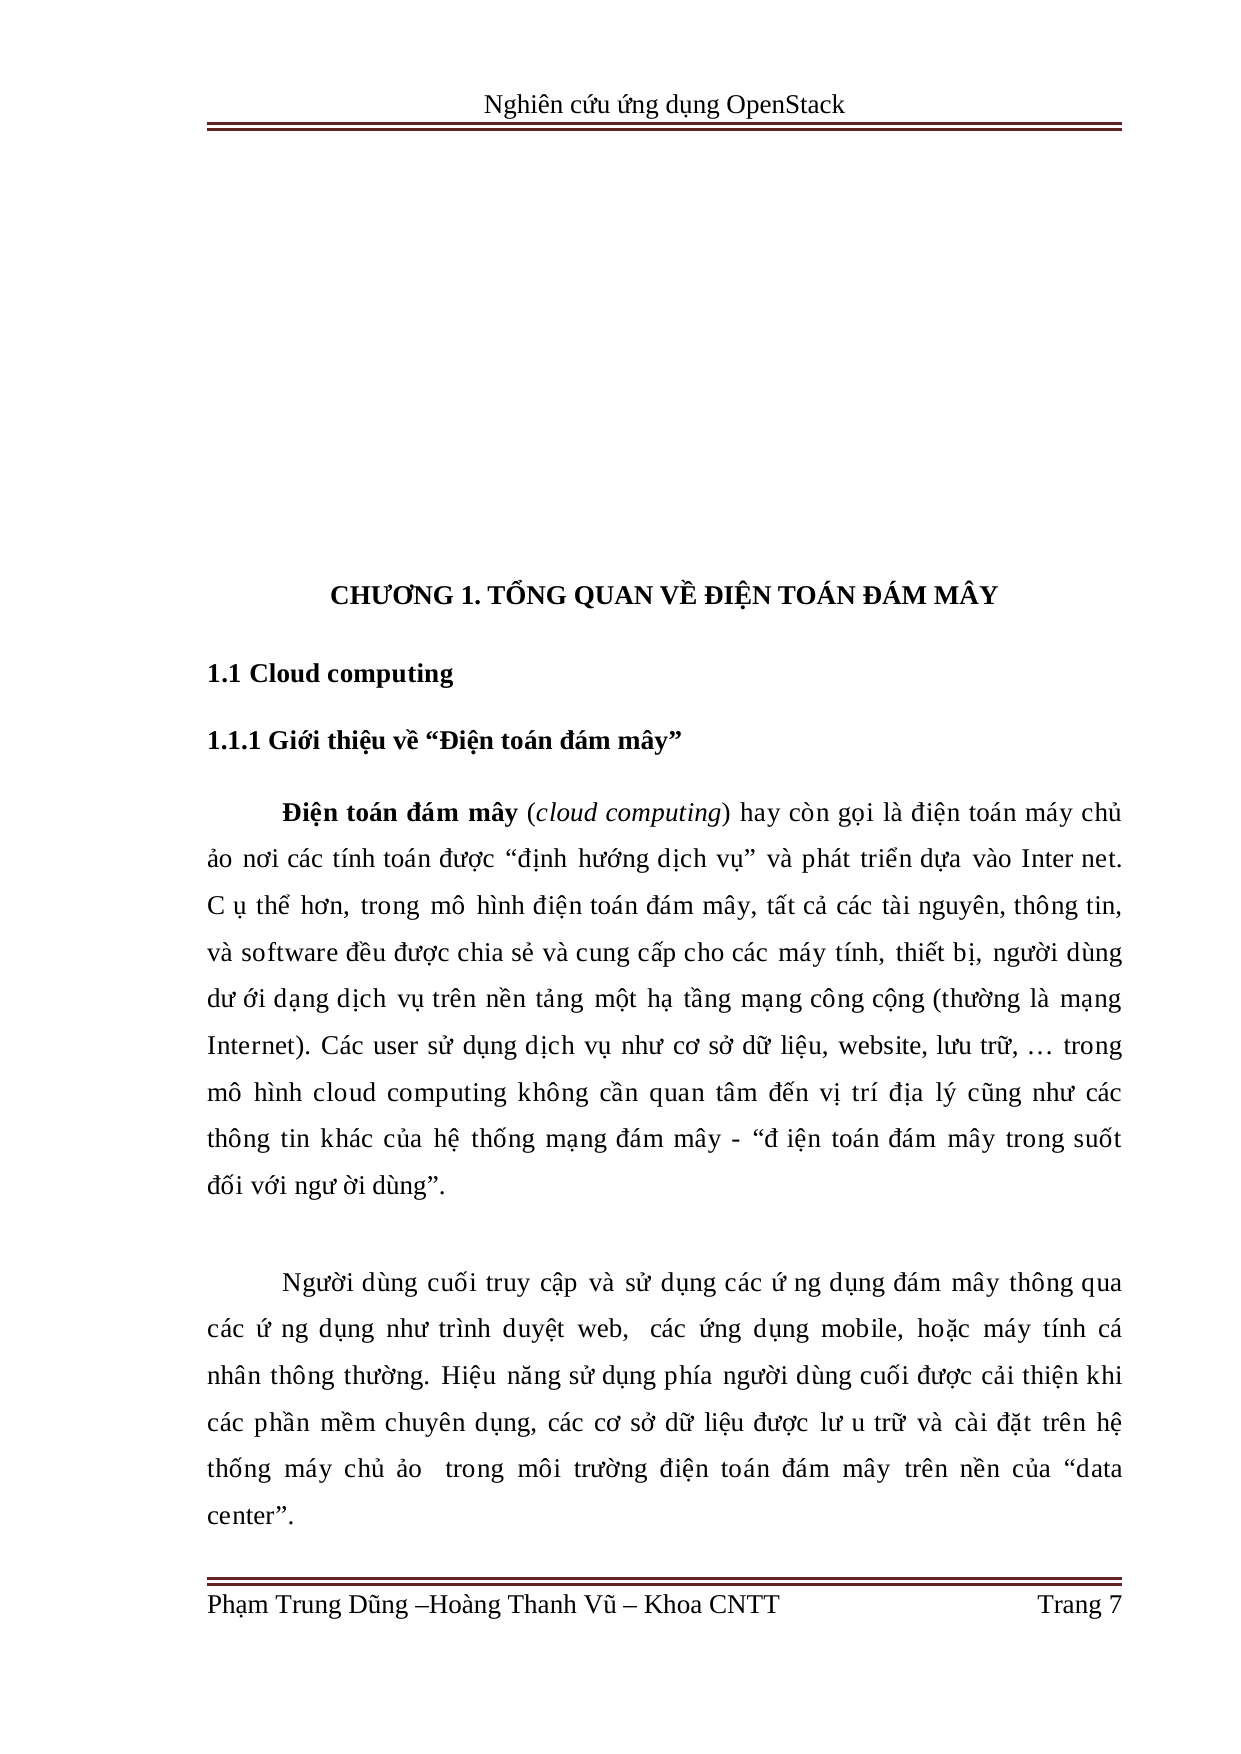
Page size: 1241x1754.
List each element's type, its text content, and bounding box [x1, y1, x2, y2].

text Người dùng cuối truy cập và sử dụng các ứ ng dụng đám mây thông qua các ứ ng dụng như trình duyệt web, các ứng dụng mobile, hoặc máy tính cá nhân thông thường. Hiệu năng sử dụng phía người dùng cuối được cải thiện khi các phần mềm chuyên dụng, các cơ sở dữ liệu được lư u trữ và cài đặt trên hệ thống máy chủ ảo trong môi trường điện toán đám mây trên nền của “data center”. [207, 1266, 1122, 1530]
text Điện toán đám mây (cloud computing) hay còn gọi là điện toán máy chủ ảo nơi các tính toán được “định hướng dịch vụ” và phát triển dựa vào Inter net. C ụ thể hơn, trong mô hình điện toán đám mây, tất cả các tài nguyên, thông tin, và software đều được chia sẻ và cung cấp cho các máy tính, thiết bị, người dùng dư ới dạng dịch vụ trên nền tảng một hạ tầng mạng công cộng (thường là mạng Internet). Các user sử dụng dịch vụ như cơ sở dữ liệu, website, lưu trữ, … trong mô hình cloud computing không cần quan tâm đến vị trí địa lý cũng như các thông tin khác của hệ thống mạng đám mây - “đ iện toán đám mây trong suốt đối với ngư ời dùng”. [207, 796, 1122, 1200]
subtitle CHƯƠNG 1. TỔNG QUAN VỀ ĐIỆN TOÁN ĐÁM MÂY [207, 579, 1122, 610]
subtitle 1.1.1 Giới thiệu về “Điện toán đám mây” [207, 724, 1122, 755]
subtitle 1.1 Cloud computing [207, 657, 1122, 688]
